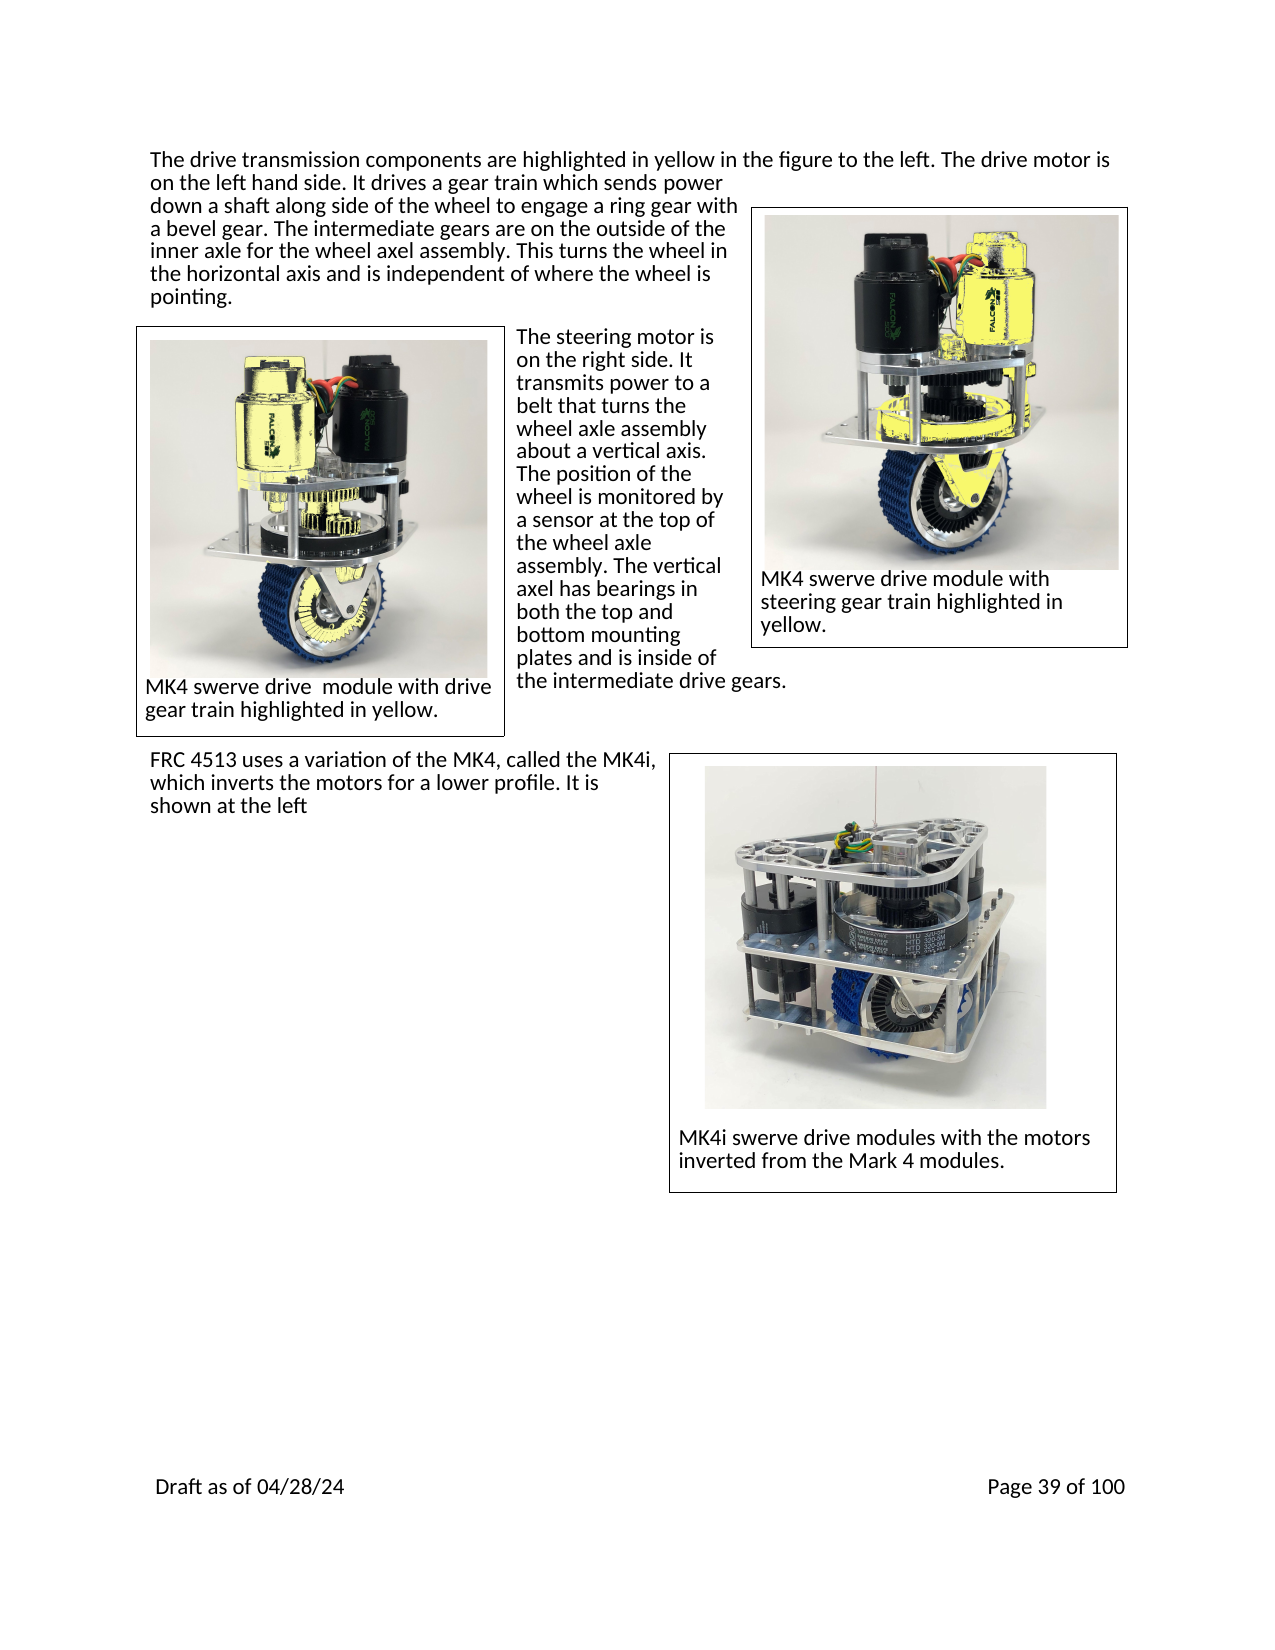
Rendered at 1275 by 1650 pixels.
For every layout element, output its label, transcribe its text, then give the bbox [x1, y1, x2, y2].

text [670, 754, 1116, 1192]
picture [704, 766, 1047, 1109]
picture [764, 215, 1119, 570]
text The drive transmission components are highlighted in yellow in the figure to the left. The drive motor is on the left hand side. It drives a gear train which sends power down a shaft along side of the wheel to engage a ring gear with a bevel gear. The intermediate gears are on the outside of the inner axle for the wheel axel assembly. This turns the wheel in the horizontal axis and is independent of where the wheel is pointing. [150, 150, 1125, 310]
text MK4 swerve drive module with drive gear train highlighted in yellow. [145, 335, 495, 723]
text FRC 4513 uses a variation of the MK4, called the MK4i, which inverts the motors for a lower profile. It is shown at the left [150, 750, 1125, 819]
text The steering motor is on the right side. It transmits power to a belt that turns the wheel axle assembly about a vertical axis. The position of the wheel is monitored by a sensor at the top of the wheel axle assembly. The vertical axel has bearings in both the top and bottom mounting plates and is inside of the intermediate drive gears. [505, 327, 1125, 694]
text MK4i swerve drive modules with the motors inverted from the Mark 4 modules. [678, 1128, 1107, 1174]
text MK4 swerve drive module with steering gear train highlighted in yellow. [760, 216, 1118, 638]
text [137, 327, 504, 736]
picture [150, 340, 488, 678]
text [752, 208, 1127, 647]
